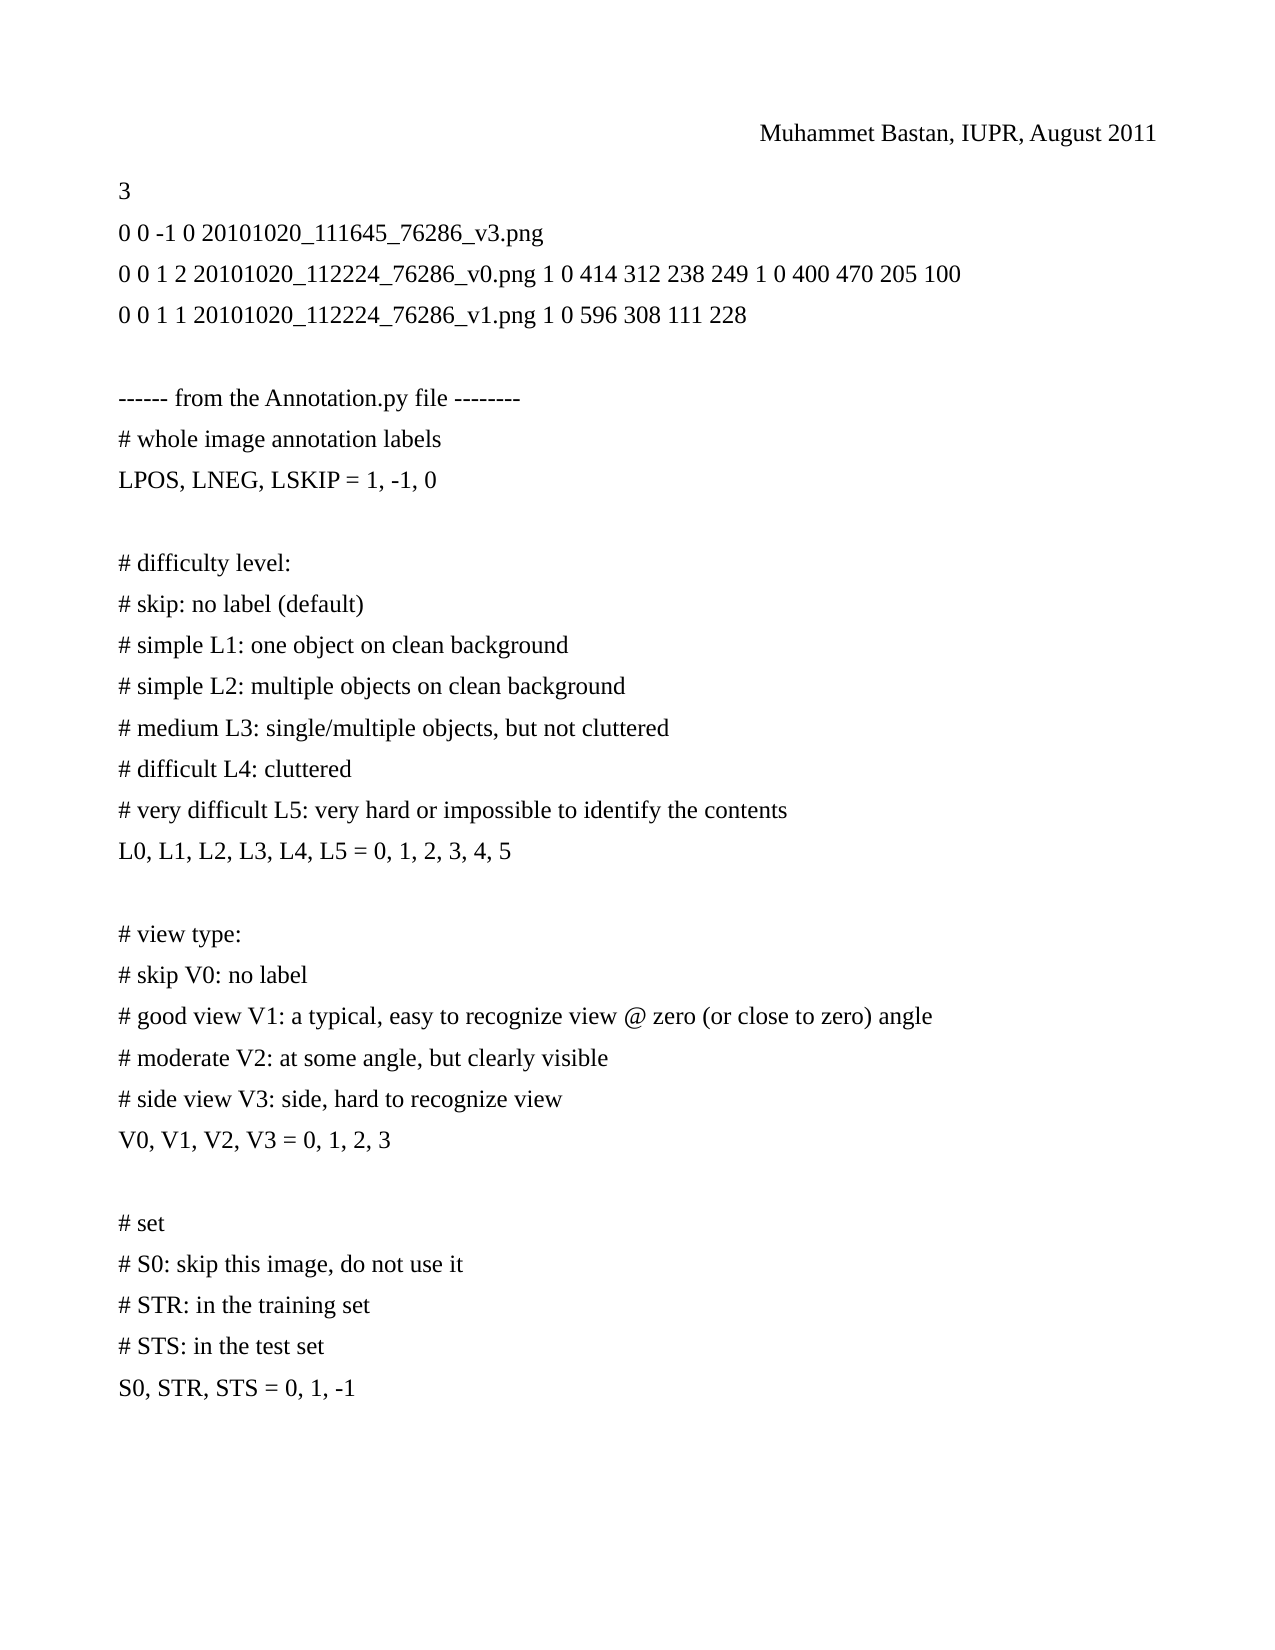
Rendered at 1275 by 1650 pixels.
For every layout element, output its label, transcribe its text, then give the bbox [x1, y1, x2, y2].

text # simple L1: one object on clean background [118, 630, 1157, 659]
text # STR: in the training set [118, 1290, 1157, 1319]
text L0, L1, L2, L3, L4, L5 = 0, 1, 2, 3, 4, 5 [118, 836, 1157, 865]
text # medium L3: single/multiple objects, but not cluttered [118, 713, 1157, 741]
text 3 [118, 176, 1157, 205]
text # S0: skip this image, do not use it [118, 1249, 1157, 1278]
text 0 0 1 2 20101020_112224_76286_v0.png 1 0 414 312 238 249 1 0 400 470 205 100 [118, 259, 1157, 288]
text # skip V0: no label [118, 960, 1157, 989]
text V0, V1, V2, V3 = 0, 1, 2, 3 [118, 1125, 1157, 1154]
text # whole image annotation labels [118, 424, 1157, 453]
text 0 0 -1 0 20101020_111645_76286_v3.png [118, 218, 1157, 246]
text # skip: no label (default) [118, 589, 1157, 618]
text ------ from the Annotation.py file -------- [118, 383, 1157, 411]
text LPOS, LNEG, LSKIP = 1, -1, 0 [118, 465, 1157, 494]
text 0 0 1 1 20101020_112224_76286_v1.png 1 0 596 308 111 228 [118, 300, 1157, 329]
text # difficult L4: cluttered [118, 754, 1157, 783]
text # STS: in the test set [118, 1331, 1157, 1360]
text S0, STR, STS = 0, 1, -1 [118, 1373, 1157, 1401]
text # set [118, 1208, 1157, 1236]
text # simple L2: multiple objects on clean background [118, 671, 1157, 700]
text # good view V1: a typical, easy to recognize view @ zero (or close to zero) angle [118, 1001, 1157, 1030]
text # view type: [118, 919, 1157, 948]
text # side view V3: side, hard to recognize view [118, 1084, 1157, 1113]
text # difficulty level: [118, 548, 1157, 576]
text # very difficult L5: very hard or impossible to identify the contents [118, 795, 1157, 824]
text # moderate V2: at some angle, but clearly visible [118, 1043, 1157, 1071]
